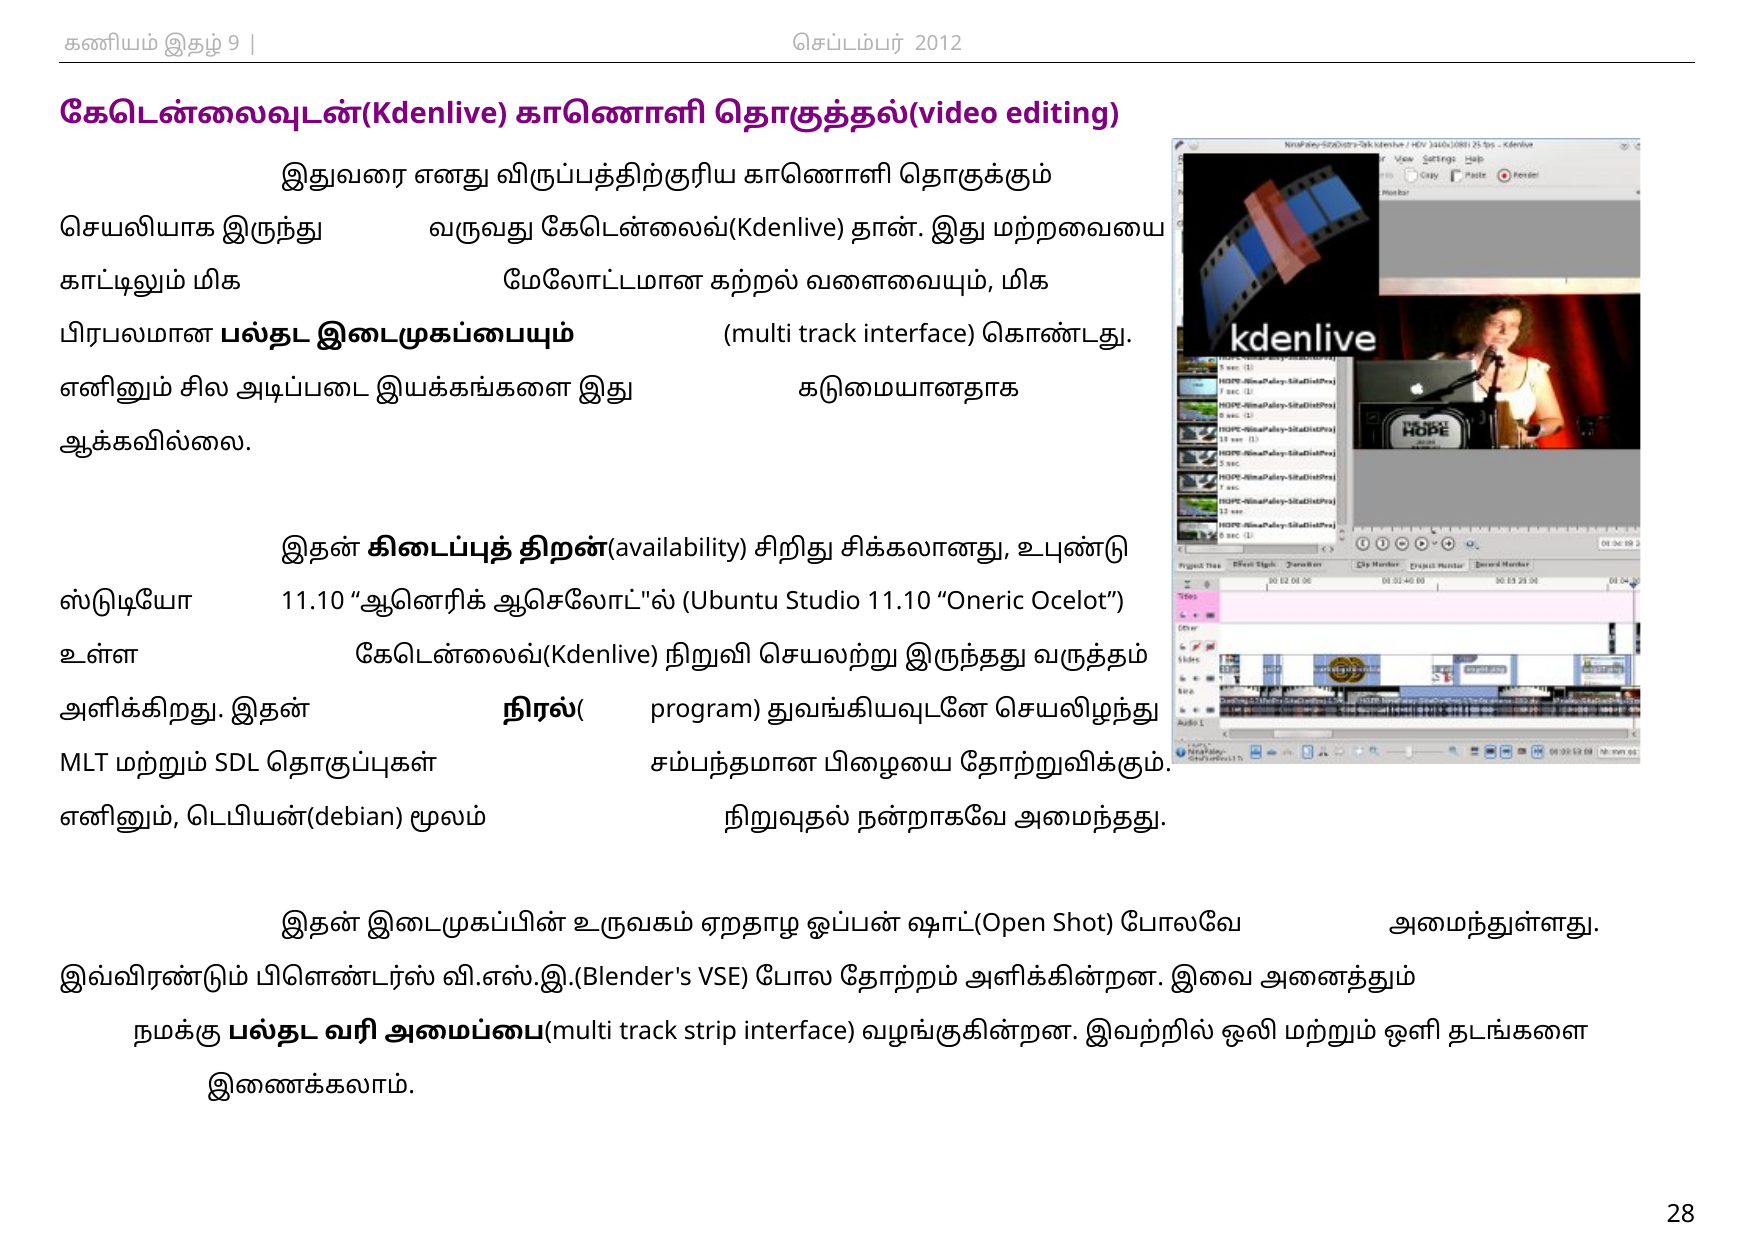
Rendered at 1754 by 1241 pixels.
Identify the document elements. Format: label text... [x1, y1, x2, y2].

text இதன் இடைமுகப்பின் உருவகம் ஏறதாழ ஓப்பன் ஷாட்(Open Shot) போலவே அமைந்துள்ளது. இவ்விரண்டும் பிளெண்டர்ஸ் வி.எஸ்.இ.(Blender's VSE) போல தோற்றம் அளிக்கின்றன. இவை அனைத்தும் நமக்கு பல்தட வரி அமைப்பை(multi track strip interface) வழங்குகின்றன. இவற்றில் ஒலி மற்றும் ஒளி தடங்களை இணைக்கலாம். [59, 904, 1695, 1103]
picture [1171, 138, 1641, 764]
text இதுவரை எனது விருப்பத்திற்குரிய காணொளி தொகுக்கும் செயலியாக இருந்து வருவது கேடென்லைவ்(Kdenlive) தான். இது மற்றவையை காட்டிலும் மிக மேலோட்டமான கற்றல் வளைவையும், மிக பிரபலமான பல்தட இடைமுகப்பையும் (multi track interface) கொண்டது. எனினும் சில அடிப்படை இயக்கங்களை இது கடுமையானதாக ஆக்கவில்லை. [59, 156, 1171, 460]
text கேடென்லைவுடன்(Kdenlive) காணொளி தொகுத்தல்(video editing) [59, 92, 1695, 135]
text இதன் கிடைப்புத் திறன்(availability) சிறிது சிக்கலானது, உபுண்டு ஸ்டுடியோ 11.10 “ஆனெரிக் ஆசெலோட்"ல் (Ubuntu Studio 11.10 “Oneric Ocelot”) உள்ள கேடென்லைவ்(Kdenlive) நிறுவி செயலற்று இருந்தது வருத்தம் அளிக்கிறது. இதன் நிரல்( program) துவங்கியவுடனே செயலிழந்து MLT மற்றும் SDL தொகுப்புகள் சம்பந்தமான பிழையை தோற்றுவிக்கும். எனினும், டெபியன்(debian) மூலம் நிறுவுதல் நன்றாகவே அமைந்தது. [59, 530, 1695, 835]
text [1641, 156, 1695, 460]
